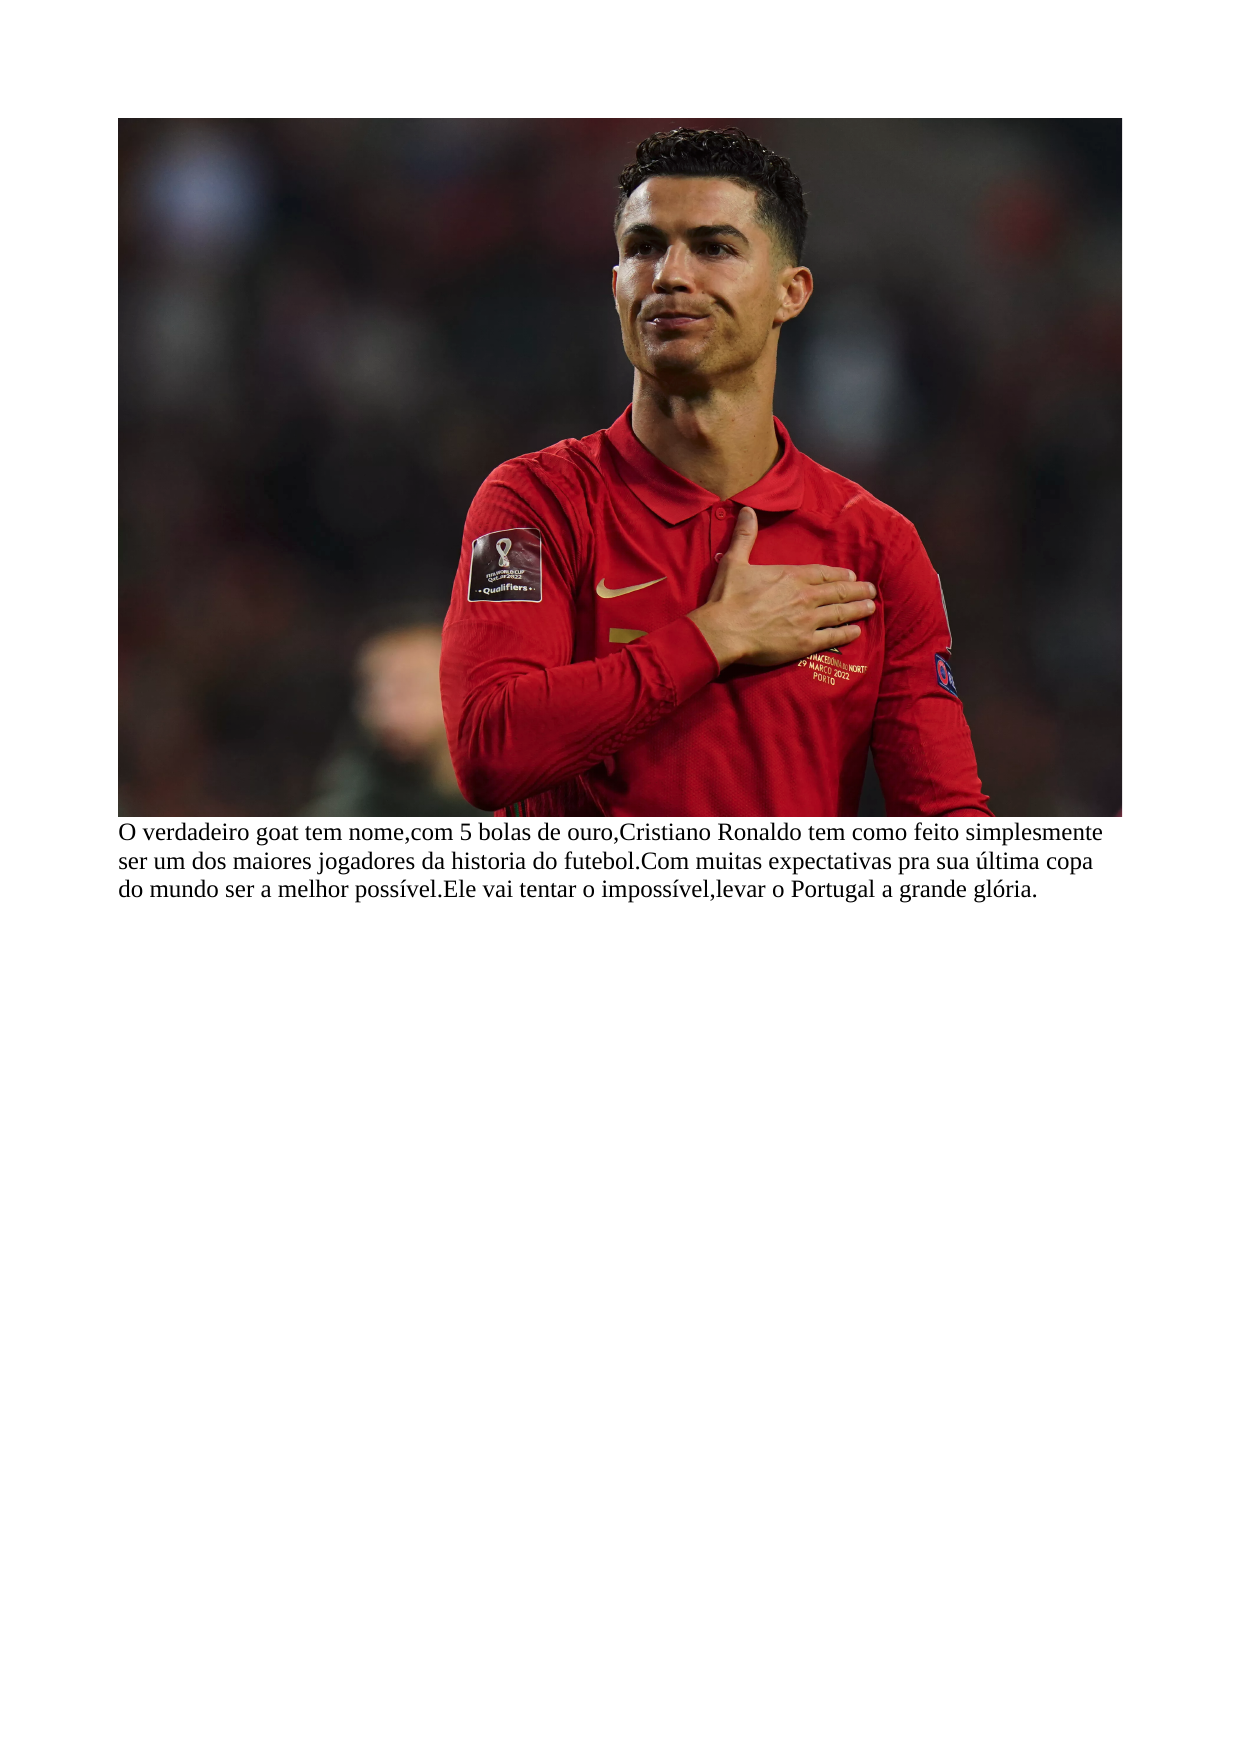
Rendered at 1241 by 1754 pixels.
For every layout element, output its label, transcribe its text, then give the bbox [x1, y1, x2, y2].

text O verdadeiro goat tem nome,com 5 bolas de ouro,Cristiano Ronaldo tem como feito simplesmente ser um dos maiores jogadores da historia do futebol.Com muitas expectativas pra sua última copa do mundo ser a melhor possível.Ele vai tentar o impossível,levar o Portugal a grande glória. [118, 817, 1122, 903]
picture [118, 118, 1123, 817]
